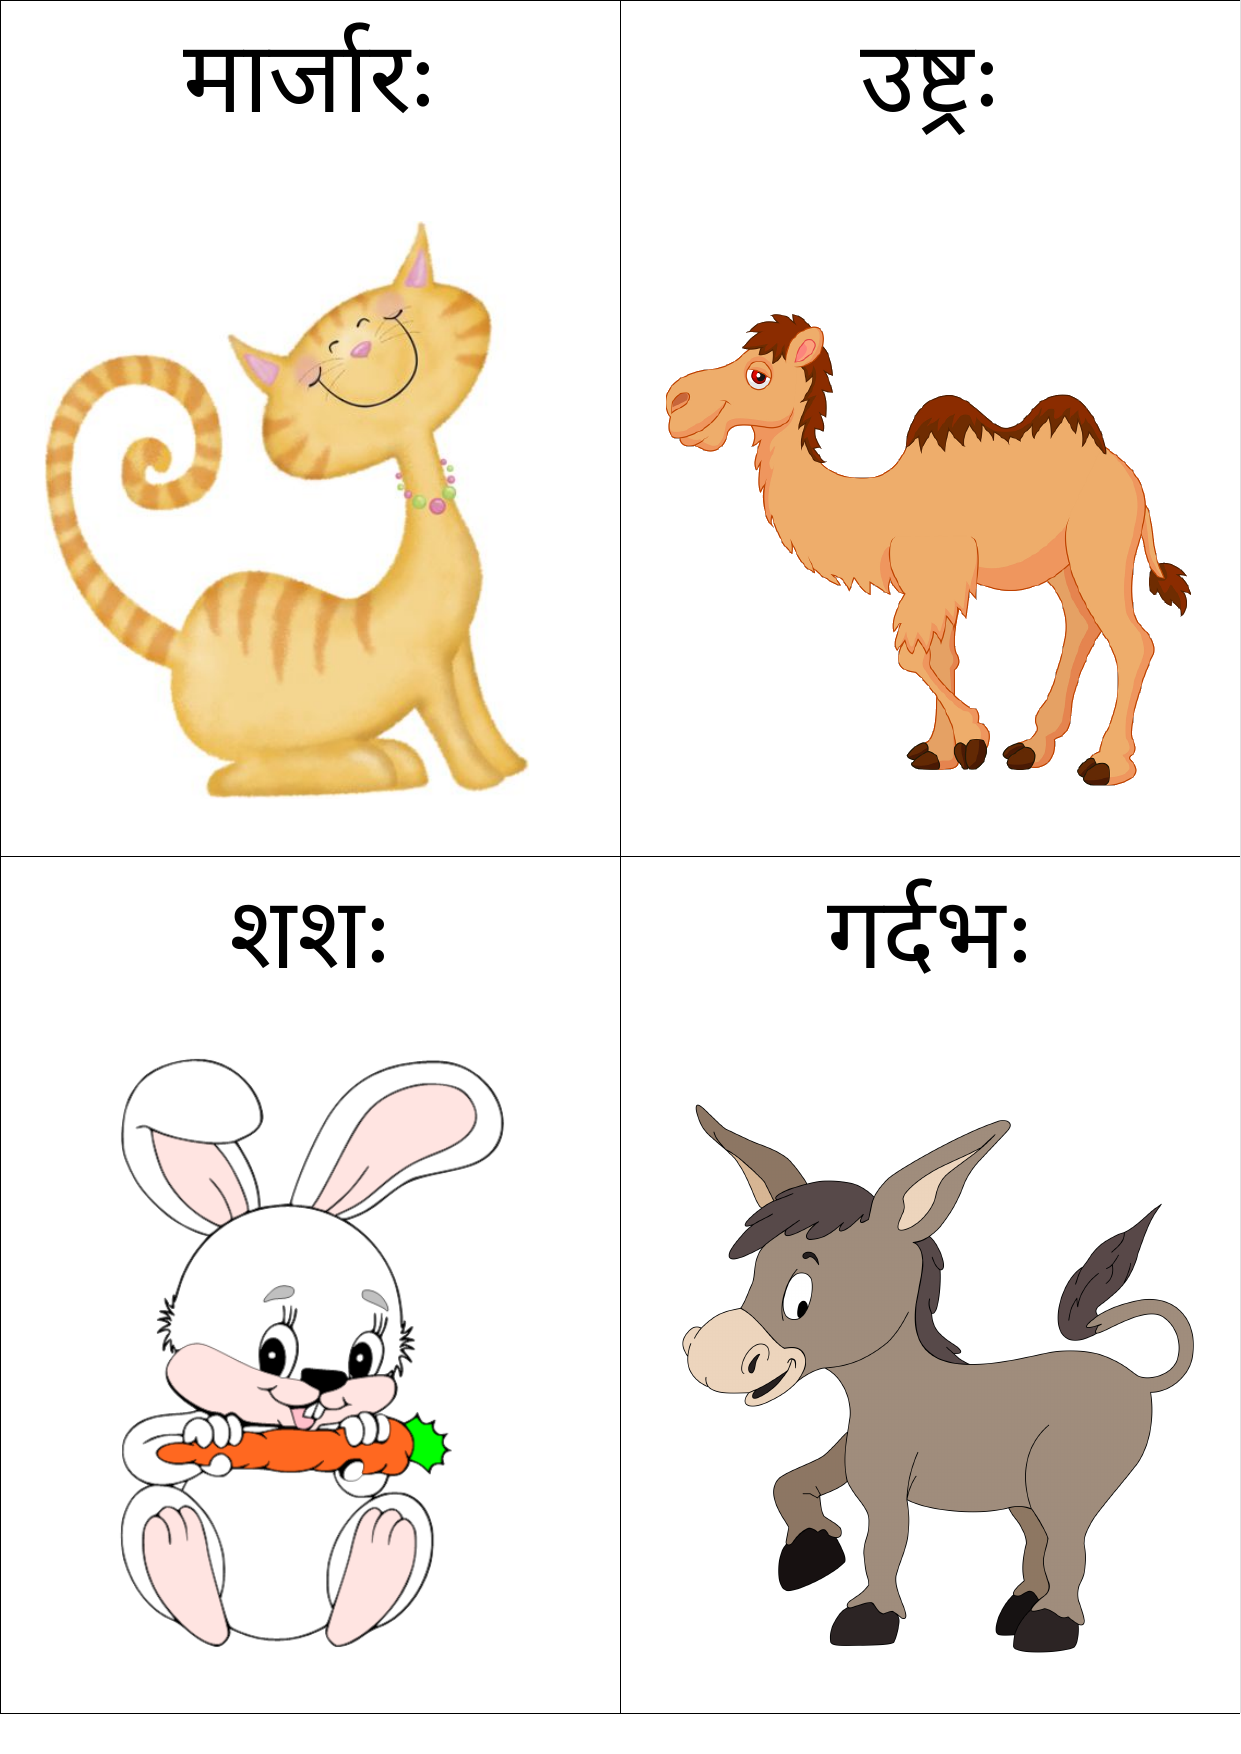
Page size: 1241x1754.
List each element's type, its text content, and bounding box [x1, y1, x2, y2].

table_cell उष्ट्रः [621, 1, 1240, 856]
picture [44, 221, 530, 799]
table_cell गर्दभः [621, 857, 1240, 1712]
picture [664, 285, 1196, 816]
table_cell शशः [1, 857, 620, 1712]
picture [679, 1101, 1197, 1659]
picture [109, 1047, 514, 1659]
table_cell मार्जारः [1, 1, 620, 856]
